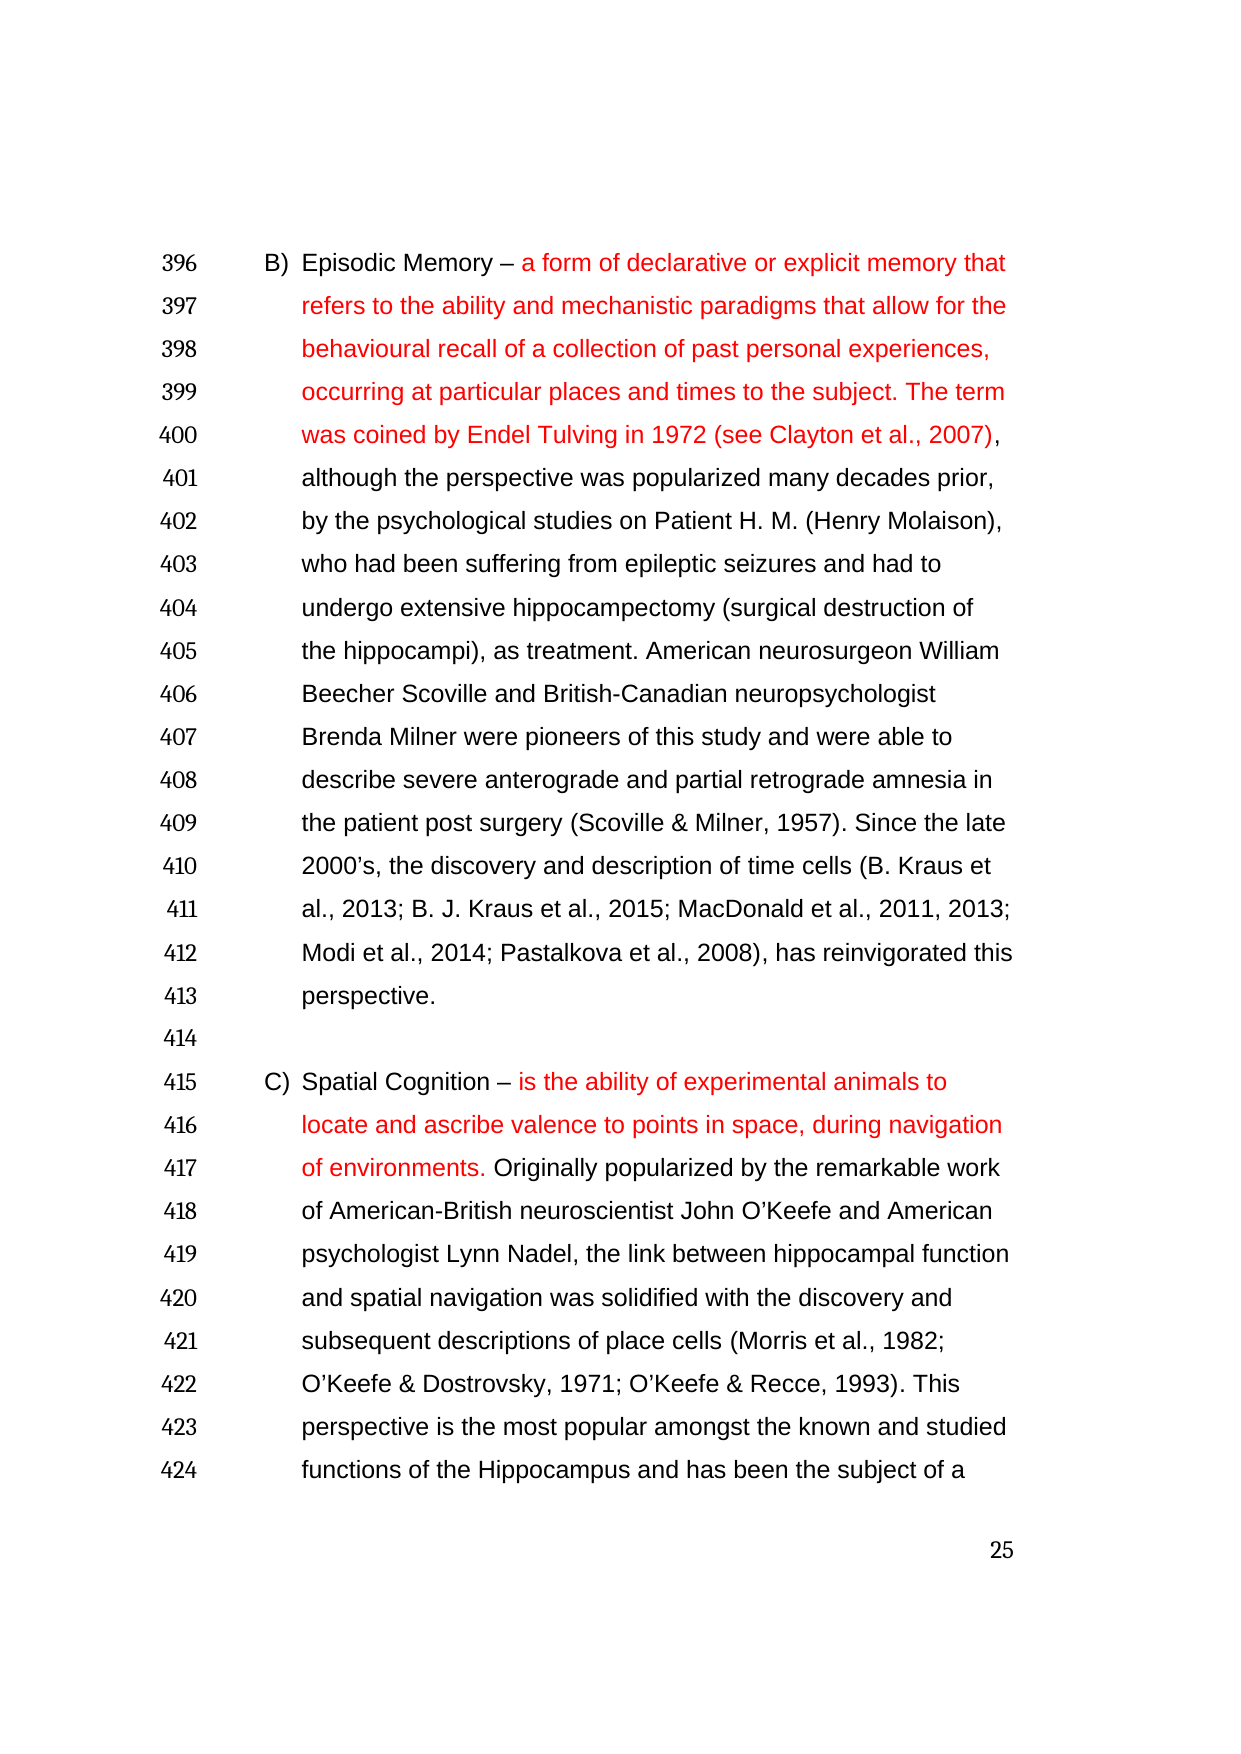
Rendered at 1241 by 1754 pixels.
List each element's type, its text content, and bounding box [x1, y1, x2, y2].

list Spatial Cognition – is the ability of experimental animals to locate and ascribe valence to points in space, during navigation of environments. Originally popularized by the remarkable work of American-British neuroscientist John O’Keefe and American psychologist Lynn Nadel, the link between hippocampal function and spatial navigation was solidified with the discovery and subsequent descriptions of place cells (Morris et al., 1982; O’Keefe & Dostrovsky, 1971; O’Keefe & Recce, 1993)⁠. This perspective is the most popular amongst the known and studied functions of the Hippocampus and has been the subject of a [264, 1067, 1014, 1484]
list Episodic Memory – a form of declarative or explicit memory that refers to the ability and mechanistic paradigms that allow for the behavioural recall of a collection of past personal experiences, occurring at particular places and times to the subject. The term was coined by Endel Tulving in 1972 (see Clayton et al., 2007), although the perspective was popularized many decades prior, by the psychological studies on Patient H. M. (Henry Molaison), who had been suffering from epileptic seizures and had to undergo extensive hippocampectomy (surgical destruction of the hippocampi), as treatment. American neurosurgeon William Beecher Scoville and British-Canadian neuropsychologist Brenda Milner were pioneers of this study and were able to describe severe anterograde and partial retrograde amnesia in the patient post surgery (Scoville & Milner, 1957). Since the late 2000’s, the discovery and description of time cells (B. Kraus et al., 2013; B. J. Kraus et al., 2015; MacDonald et al., 2011, 2013; Modi et al., 2014; Pastalkova et al., 2008)⁠, has reinvigorated this perspective. [264, 248, 1014, 1009]
